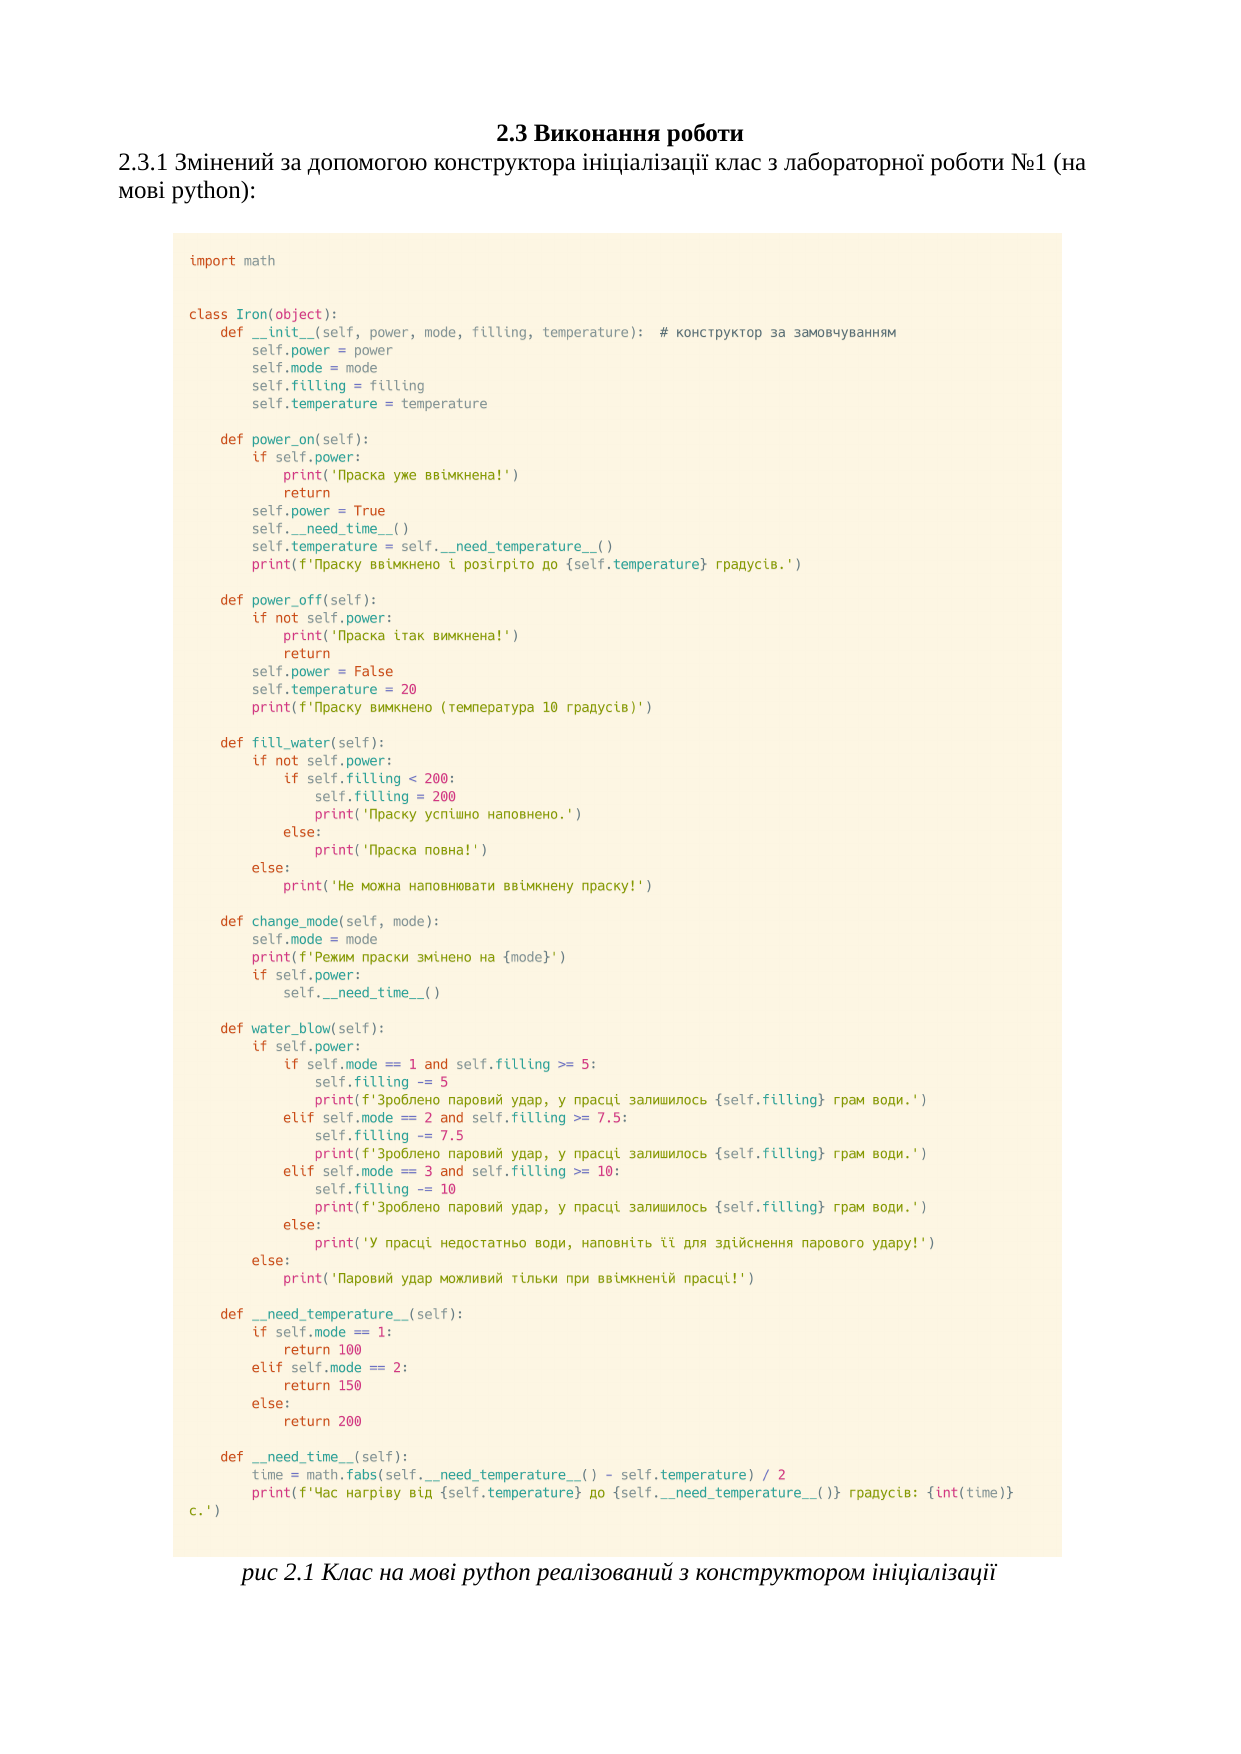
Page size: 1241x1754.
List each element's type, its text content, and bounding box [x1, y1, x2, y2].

picture [173, 233, 1062, 1557]
text 2.3.1 Змінений за допомогою конструктора ініціалізації клас з лабораторної роботи №1 (на мові python): [118, 147, 1122, 204]
text 2.3 Виконання роботи [118, 118, 1122, 147]
text рис 2.1 Клас на мові python реалізований з конструктором ініціалізації [118, 233, 1122, 1586]
